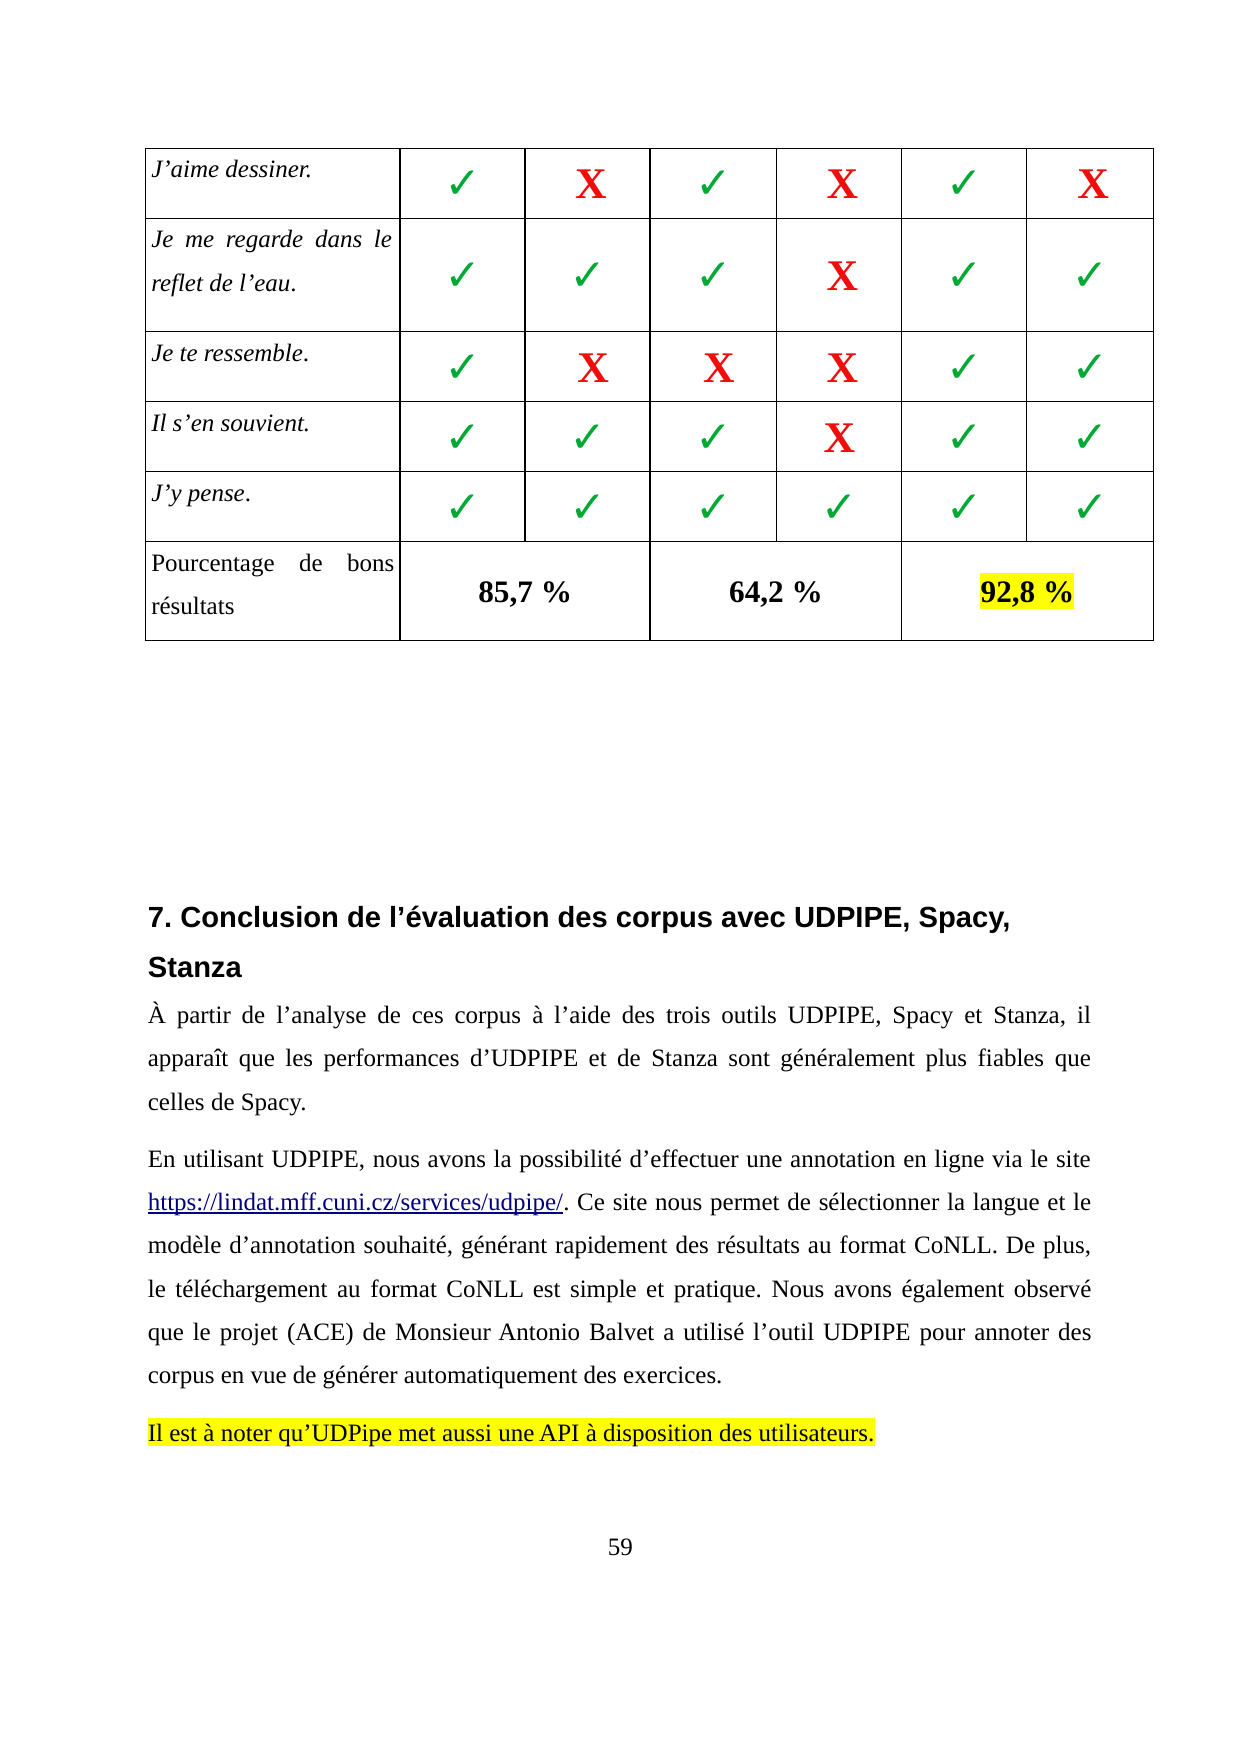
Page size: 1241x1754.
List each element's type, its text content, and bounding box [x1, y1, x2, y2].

table_cell ✓ [902, 149, 1026, 218]
table_cell ✓ [401, 219, 524, 331]
table_cell Je me regarde dans le reflet de l’eau. [146, 219, 399, 331]
table_cell ✓ [651, 402, 776, 471]
table_cell ✓ [401, 402, 524, 471]
table_cell X [1027, 149, 1153, 218]
table_cell ✓ [1027, 402, 1153, 471]
table_cell ✓ [651, 149, 776, 218]
table_cell X [777, 149, 901, 218]
table_cell ✓ [401, 149, 524, 218]
table_cell J’y pense. [146, 472, 399, 541]
table_cell X [777, 332, 901, 401]
table_cell X [777, 219, 901, 331]
table_cell ✓ [651, 472, 776, 541]
table_cell X [526, 332, 649, 401]
table_cell ✓ [651, 219, 776, 331]
table_cell ✓ [902, 402, 1026, 471]
table_cell X [651, 332, 776, 401]
subtitle 7. Conclusion de l’évaluation des corpus avec UDPIPE, Spacy, Stanza [148, 900, 1092, 983]
table_cell ✓ [777, 472, 901, 541]
table_cell ✓ [526, 219, 649, 331]
table_cell Pourcentage de bons résultats [146, 542, 399, 640]
table_cell Il s’en souvient. [146, 402, 399, 471]
table_cell 85,7 % [401, 542, 649, 640]
table_cell ✓ [1027, 332, 1153, 401]
table_cell ✓ [526, 472, 649, 541]
table_cell X [526, 149, 649, 218]
text En utilisant UDPIPE, nous avons la possibilité d’effectuer une annotation en ligne via le site https://lindat.mff.cuni.cz/services/udpipe/. Ce site nous permet de sélectionner la langue et le modèle d’annotation souhaité, générant rapidement des résultats au format CoNLL. De plus, le téléchargement au format CoNLL est simple et pratique. Nous avons également observé que le projet (ACE) de Monsieur Antonio Balvet a utilisé l’outil UDPIPE pour annoter des corpus en vue de générer automatiquement des exercices. [148, 1144, 1092, 1389]
table_cell ✓ [526, 402, 649, 471]
table_cell ✓ [902, 332, 1026, 401]
table_cell J’aime dessiner. [146, 149, 399, 218]
table_cell ✓ [1027, 472, 1153, 541]
table_cell ✓ [902, 472, 1026, 541]
table_cell ✓ [401, 332, 524, 401]
text À partir de l’analyse de ces corpus à l’aide des trois outils UDPIPE, Spacy et Stanza, il apparaît que les performances d’UDPIPE et de Stanza sont généralement plus fiables que celles de Spacy. [148, 1000, 1092, 1115]
table_cell X [777, 402, 901, 471]
table_cell 64,2 % [651, 542, 901, 640]
table_cell 92,8 % [902, 542, 1153, 640]
table_cell Je te ressemble. [146, 332, 399, 401]
table_cell ✓ [401, 472, 524, 541]
table_cell ✓ [1027, 219, 1153, 331]
table_cell ✓ [902, 219, 1026, 331]
text Il est à noter qu’UDPipe met aussi une API à disposition des utilisateurs. [148, 1418, 1092, 1446]
